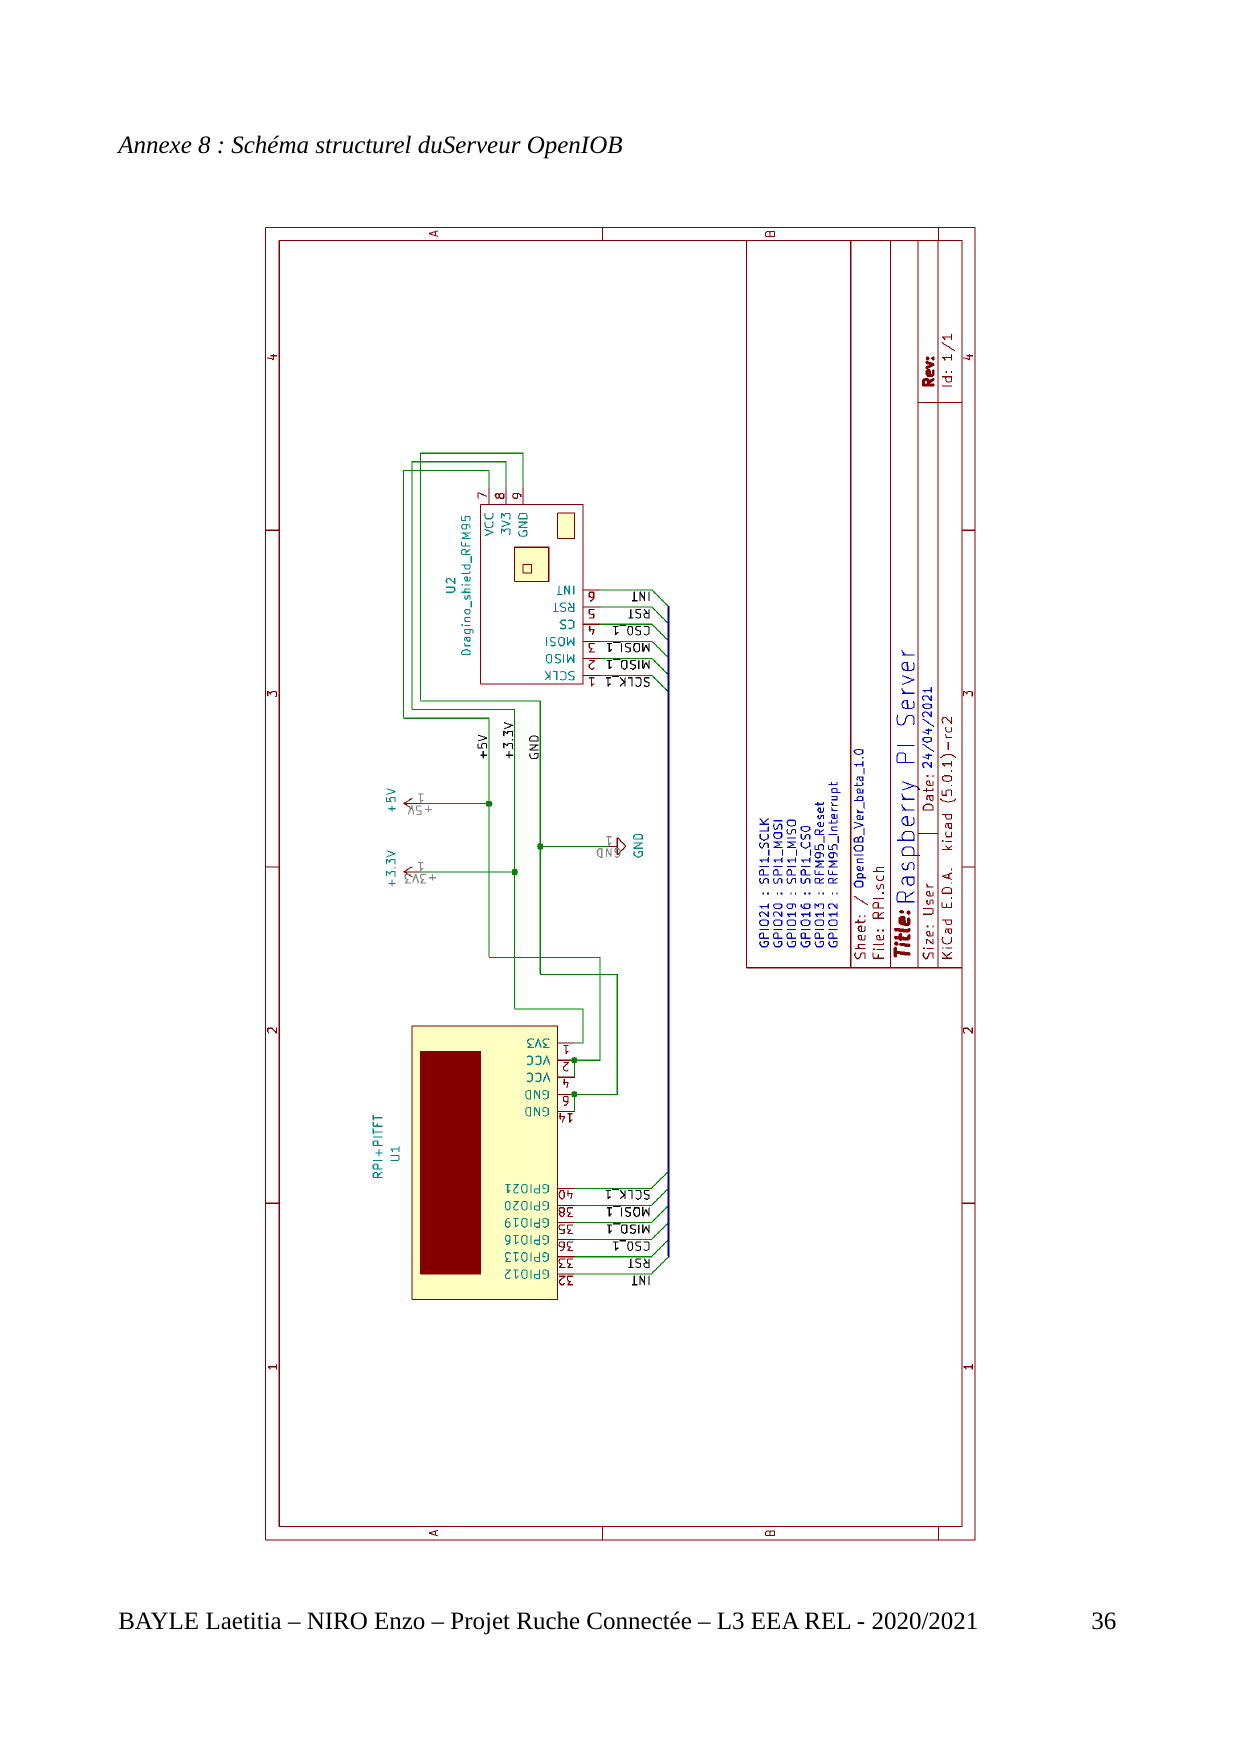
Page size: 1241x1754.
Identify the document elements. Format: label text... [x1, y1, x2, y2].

text Annexe 8 : Schéma structurel duServeur OpenIOB [118, 131, 1122, 159]
picture [198, 160, 1042, 1607]
